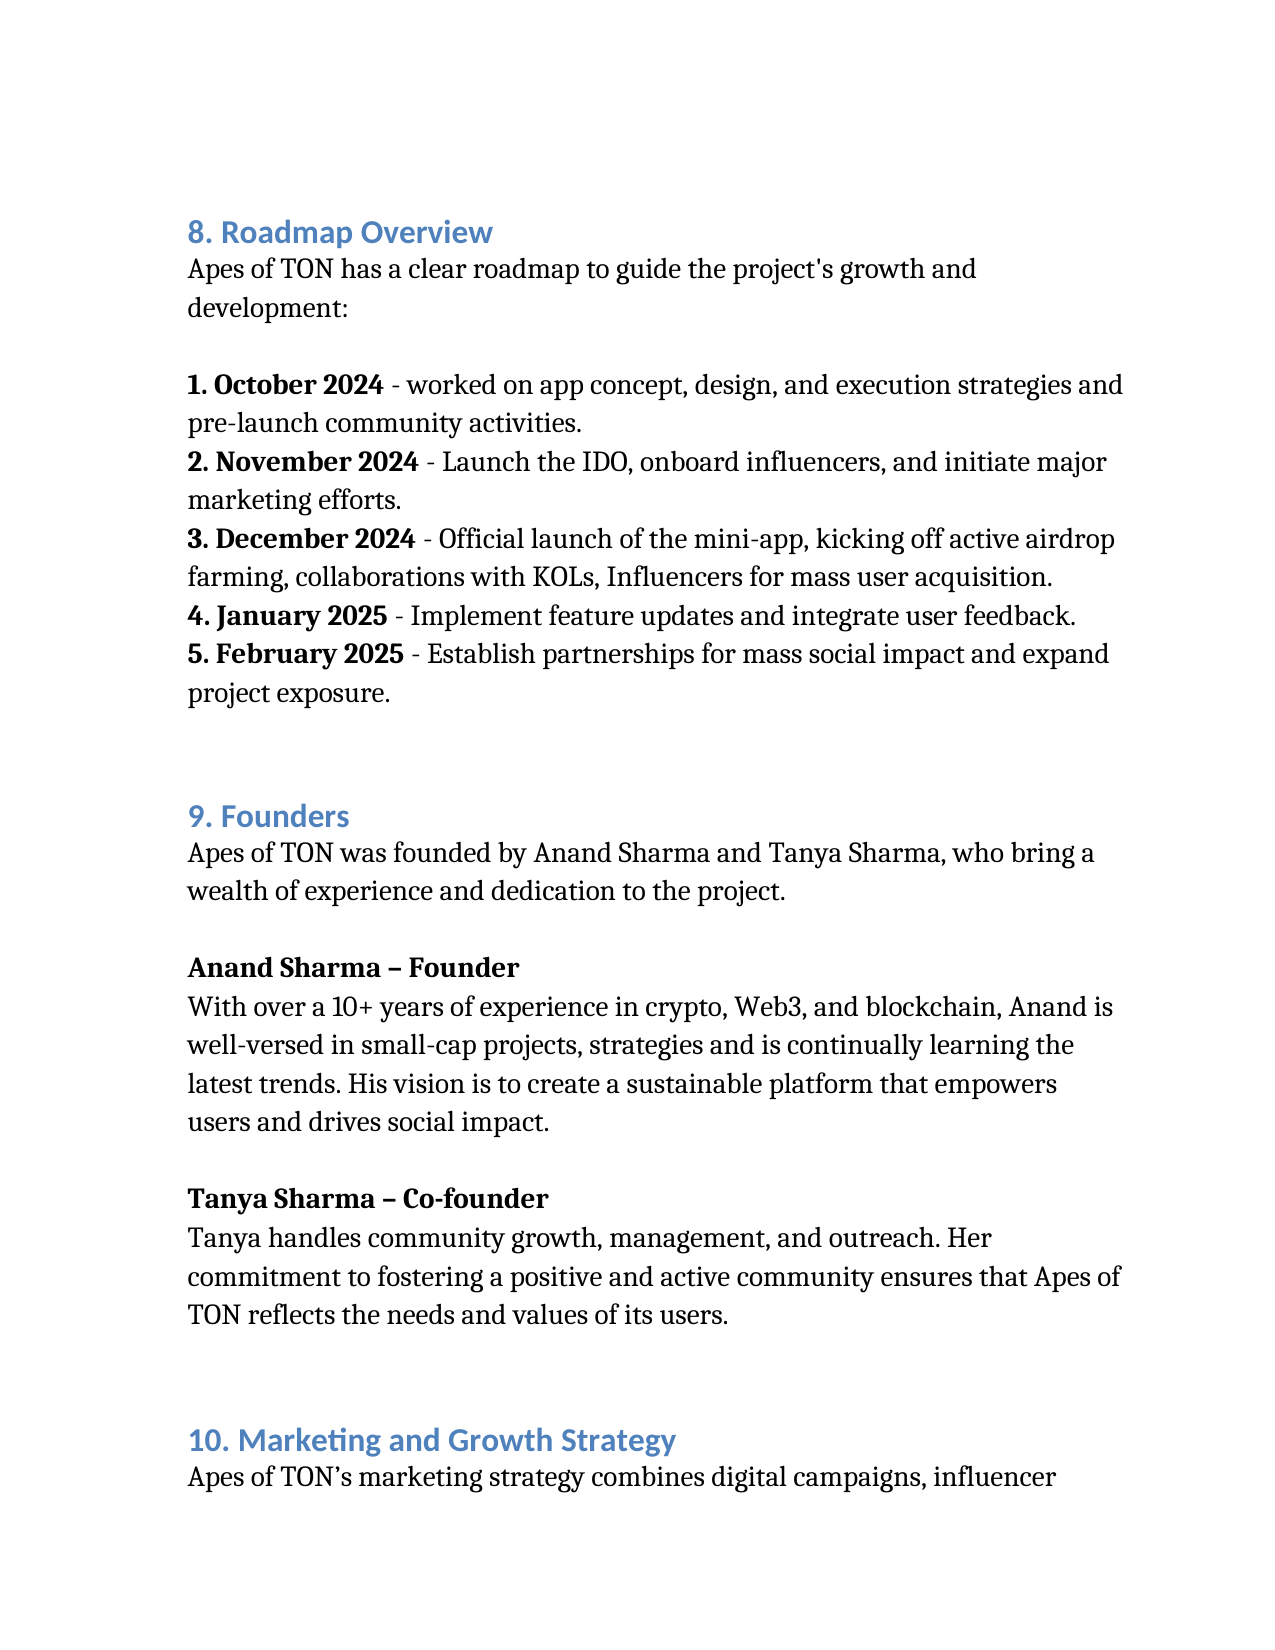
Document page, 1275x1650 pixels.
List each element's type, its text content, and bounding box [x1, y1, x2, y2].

subtitle 8. Roadmap Overview [187, 212, 1125, 252]
subtitle 10. Marketing and Growth Strategy [187, 1419, 1125, 1460]
subtitle 9. Founders [187, 795, 1125, 836]
text Apes of TON’s marketing strategy combines digital campaigns, influencer [187, 1460, 1125, 1493]
text Apes of TON has a clear roadmap to guide the project's growth and development: 1. October 2024 - worked on app concept, design, and execution strategies and pre-launch community activities. 2. November 2024 - Launch the IDO, onboard influencers, and initiate major marketing efforts. 3. December 2024 - Official launch of the mini-app, kicking off active airdrop farming, collaborations with KOLs, Influencers for mass user acquisition. 4. January 2025 - Implement feature updates and integrate user feedback. 5. February 2025 - Establish partnerships for mass social impact and expand project exposure. [187, 252, 1125, 710]
text Apes of TON was founded by Anand Sharma and Tanya Sharma, who bring a wealth of experience and dedication to the project. Anand Sharma – Founder With over a 10+ years of experience in crypto, Web3, and blockchain, Anand is well-versed in small-cap projects, strategies and is continually learning the latest trends. His vision is to create a sustainable platform that empowers users and drives social impact. Tanya Sharma – Co-founder Tanya handles community growth, management, and outreach. Her commitment to fostering a positive and active community ensures that Apes of TON reflects the needs and values of its users. [187, 836, 1125, 1332]
